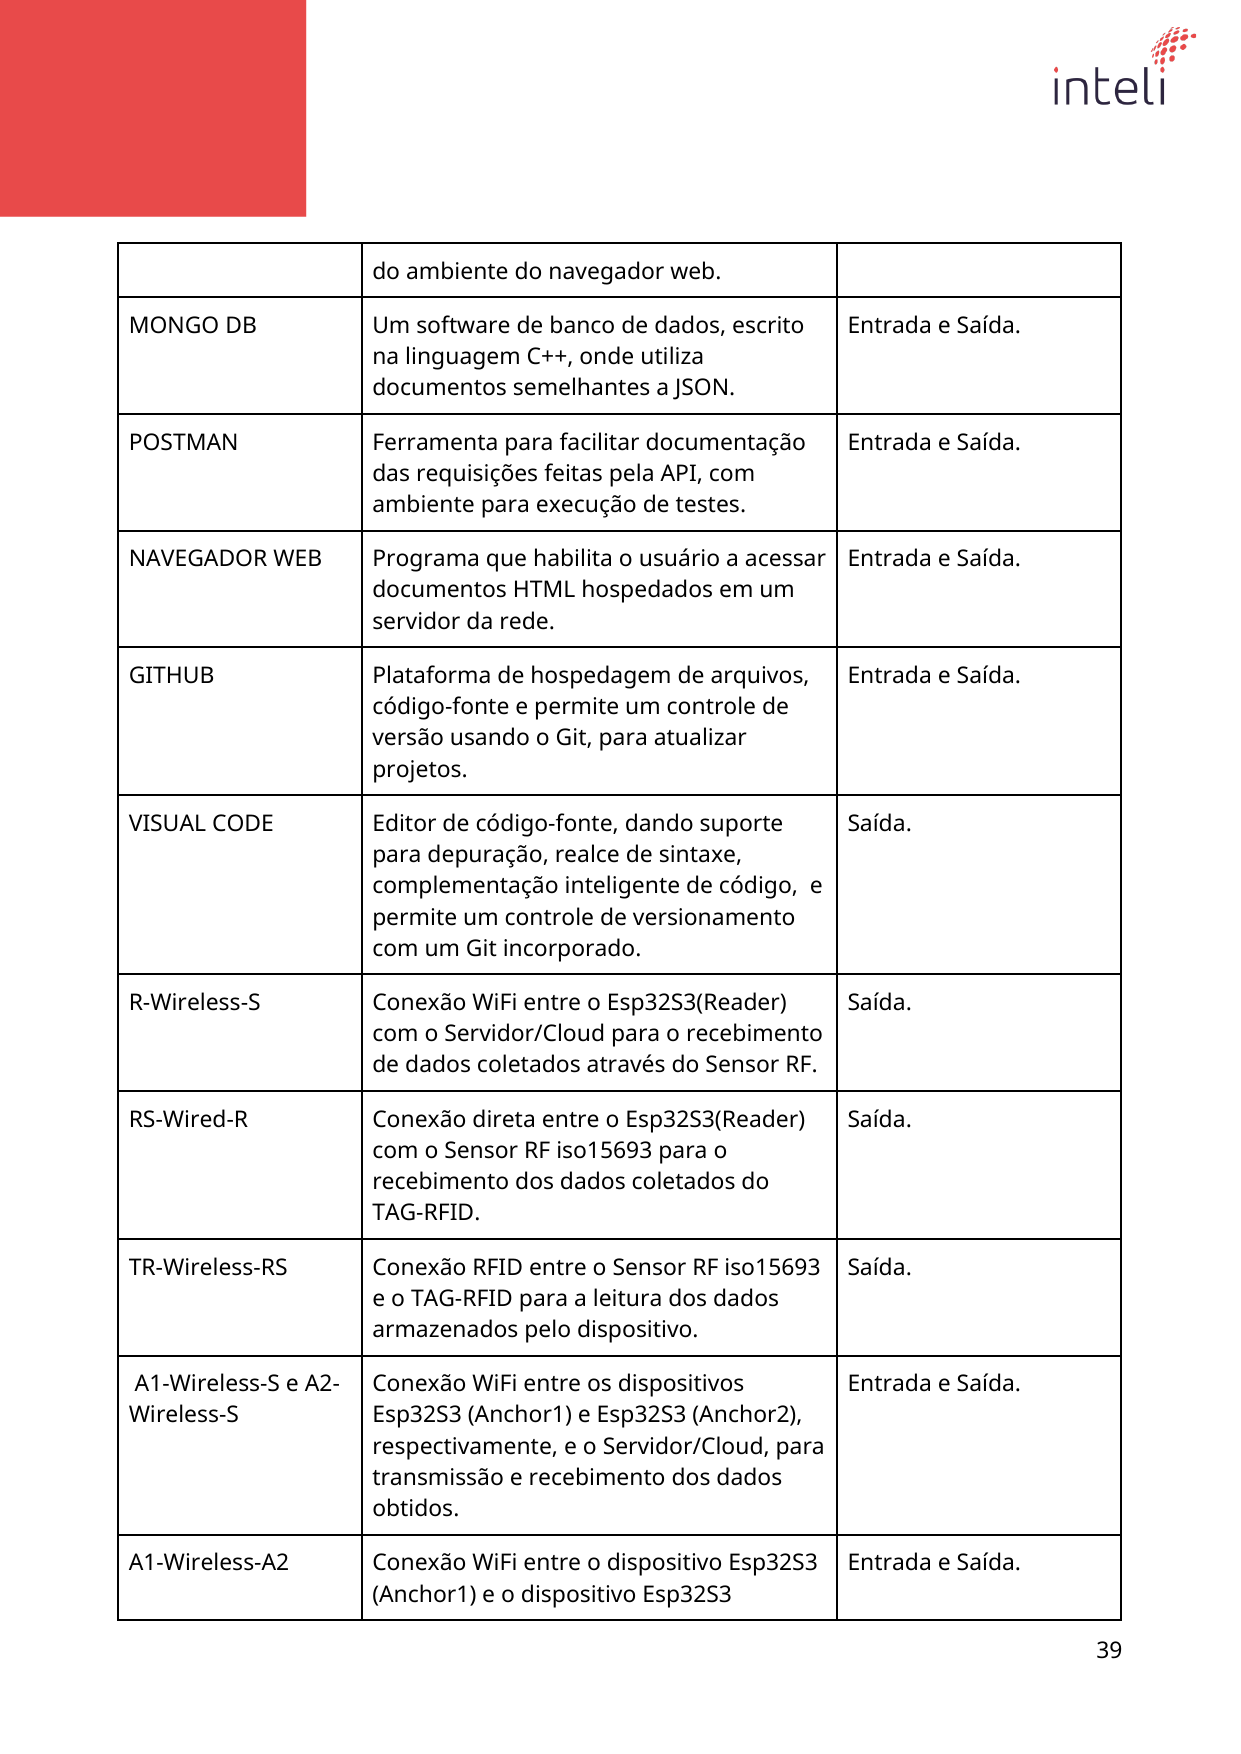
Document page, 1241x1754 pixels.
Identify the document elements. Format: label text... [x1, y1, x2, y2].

table_cell MONGO DB [119, 298, 361, 413]
table_cell Entrada e Saída. [838, 1357, 1120, 1534]
table_cell GITHUB [119, 648, 361, 794]
table_cell A1-Wireless-A2 [119, 1536, 361, 1619]
table_cell do ambiente do navegador web. [363, 244, 836, 296]
table_cell Saída. [838, 975, 1120, 1090]
table_cell Ferramenta para facilitar documentação das requisições feitas pela API, com ambiente para execução de testes. [363, 415, 836, 529]
table_cell Conexão RFID entre o Sensor RF iso15693 e o TAG-RFID para a leitura dos dados armazenados pelo dispositivo. [363, 1240, 836, 1354]
table_cell Entrada e Saída. [838, 1536, 1120, 1619]
table_cell RS-Wired-R [119, 1092, 361, 1238]
picture [1054, 27, 1197, 105]
table_cell Programa que habilita o usuário a acessar documentos HTML hospedados em um servidor da rede. [363, 532, 836, 646]
table_cell Um software de banco de dados, escrito na linguagem C++, onde utiliza documentos semelhantes a JSON. [363, 298, 836, 413]
table_cell Entrada e Saída. [838, 648, 1120, 794]
table_cell Editor de código-fonte, dando suporte para depuração, realce de sintaxe, complementação inteligente de código, e permite um controle de versionamento com um Git incorporado. [363, 796, 836, 973]
table_cell TR-Wireless-RS [119, 1240, 361, 1354]
table_cell VISUAL CODE [119, 796, 361, 973]
table_cell Conexão direta entre o Esp32S3(Reader) com o Sensor RF iso15693 para o recebimento dos dados coletados do TAG-RFID. [363, 1092, 836, 1238]
table_cell Conexão WiFi entre o dispositivo Esp32S3 (Anchor1) e o dispositivo Esp32S3 [363, 1536, 836, 1619]
table_cell POSTMAN [119, 415, 361, 529]
table_cell Entrada e Saída. [838, 298, 1120, 413]
table_cell Entrada e Saída. [838, 415, 1120, 529]
table_cell NAVEGADOR WEB [119, 532, 361, 646]
table_cell Saída. [838, 1240, 1120, 1354]
table_cell Saída. [838, 796, 1120, 973]
table_cell Conexão WiFi entre o Esp32S3(Reader) com o Servidor/Cloud para o recebimento de dados coletados através do Sensor RF. [363, 975, 836, 1090]
table_cell A1-Wireless-S e A2-Wireless-S [119, 1357, 361, 1534]
table_cell Entrada e Saída. [838, 532, 1120, 646]
table_cell Conexão WiFi entre os dispositivos Esp32S3 (Anchor1) e Esp32S3 (Anchor2), respectivamente, e o Servidor/Cloud, para transmissão e recebimento dos dados obtidos. [363, 1357, 836, 1534]
table_cell [838, 244, 1120, 296]
table_cell Saída. [838, 1092, 1120, 1238]
table_cell [119, 244, 361, 296]
table_cell R-Wireless-S [119, 975, 361, 1090]
table_cell Plataforma de hospedagem de arquivos, código-fonte e permite um controle de versão usando o Git, para atualizar projetos. [363, 648, 836, 794]
picture [0, 0, 307, 217]
